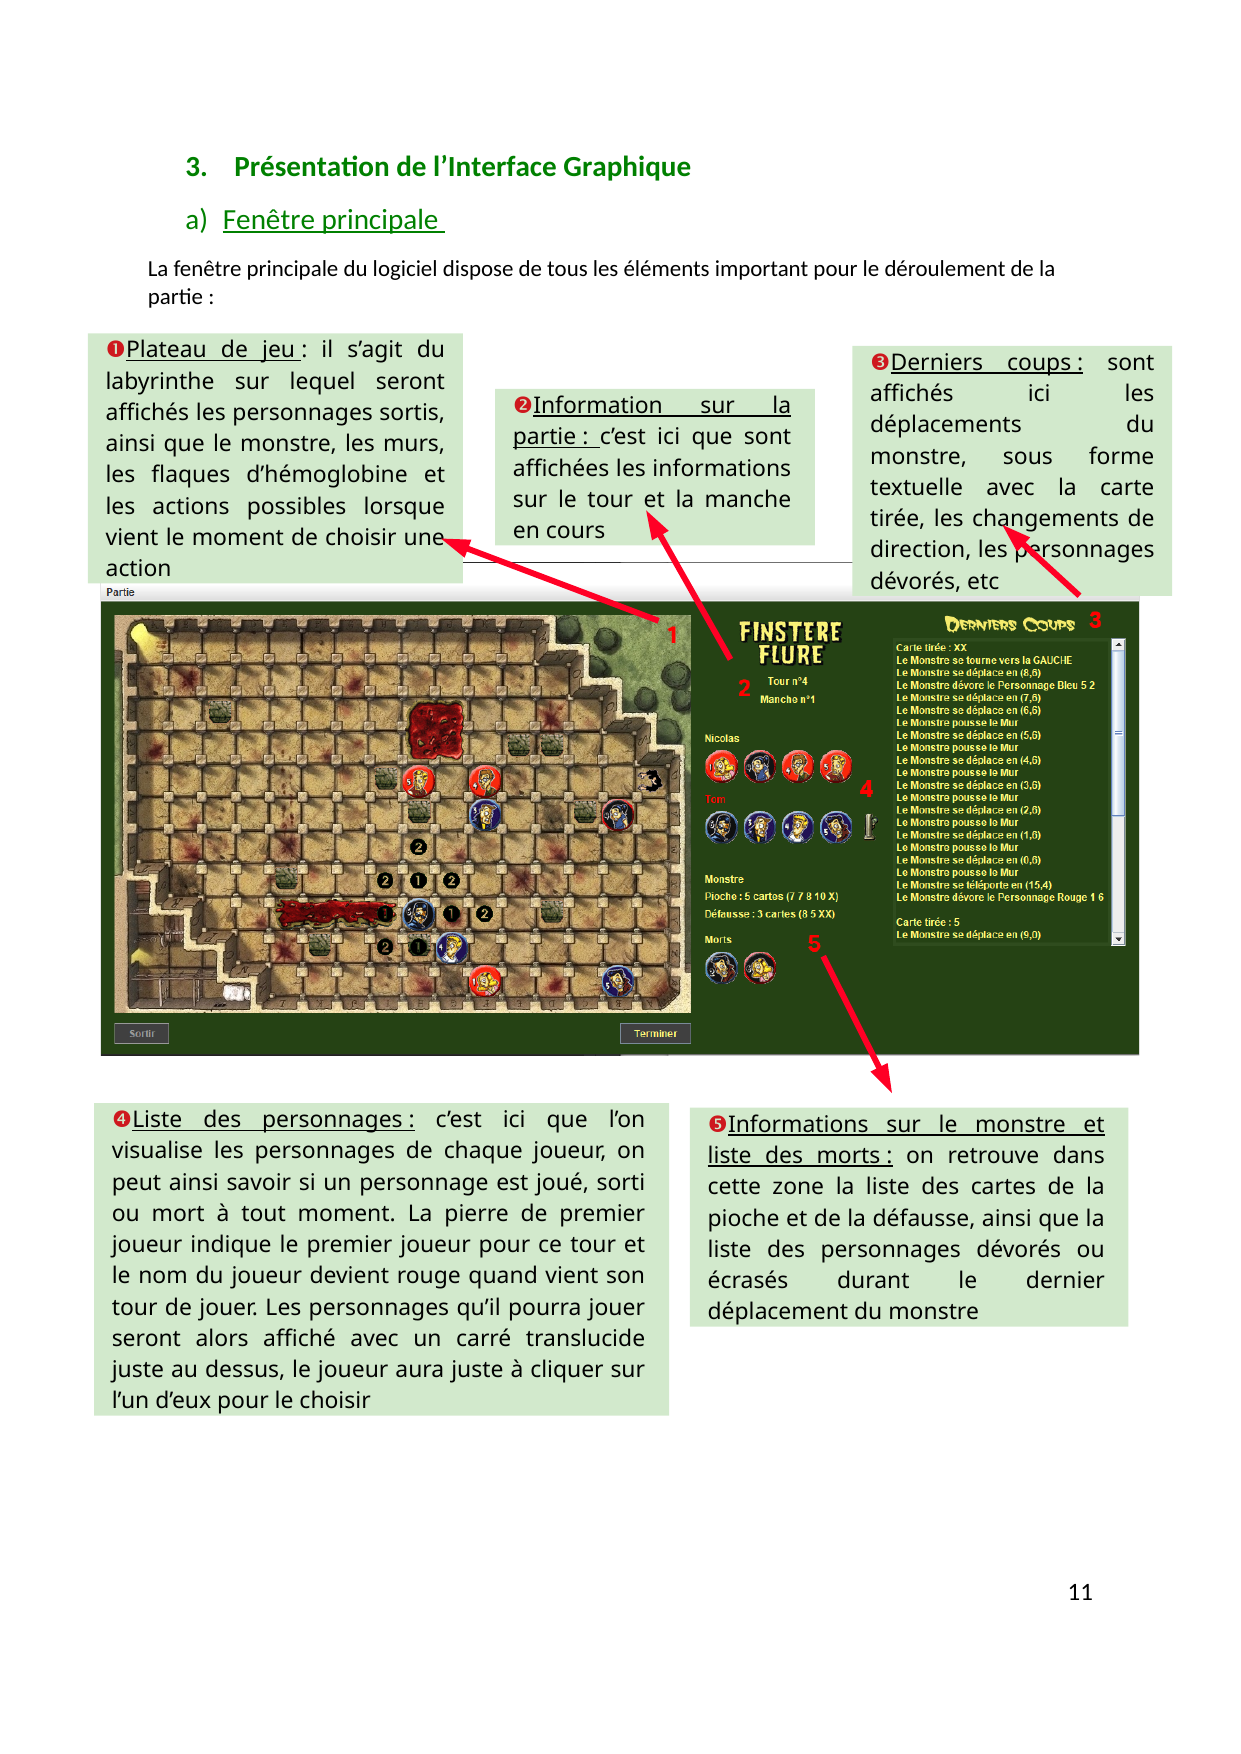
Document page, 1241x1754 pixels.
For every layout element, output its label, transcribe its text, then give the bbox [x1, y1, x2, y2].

list Présentation de l’Interface Graphique [185, 148, 1093, 183]
picture [100, 562, 1140, 1056]
text La fenêtre principale du logiciel dispose de tous les éléments important pour le déroulement de la partie : [148, 254, 1093, 311]
list Fenêtre principale [185, 201, 1093, 237]
